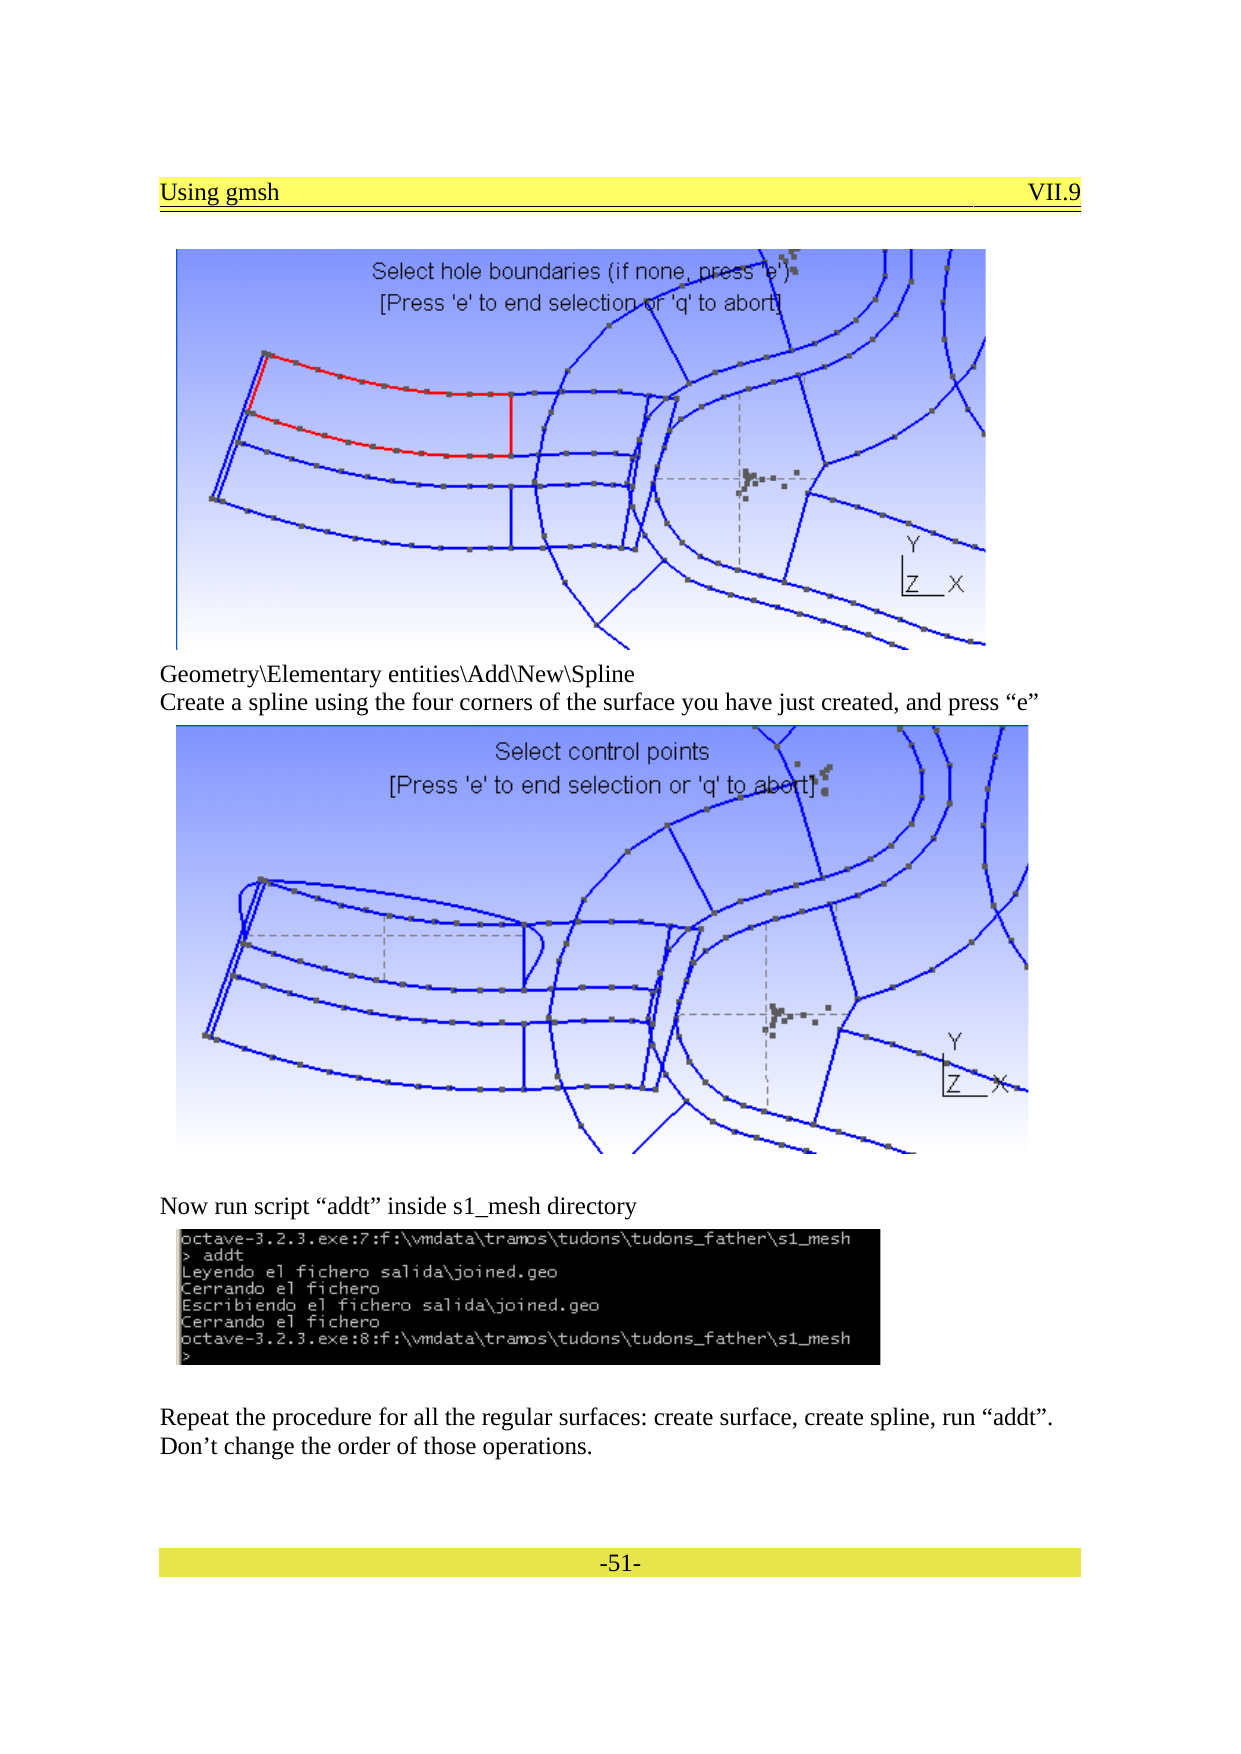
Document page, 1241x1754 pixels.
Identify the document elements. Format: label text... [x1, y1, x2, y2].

picture [176, 1229, 881, 1365]
text Now run script “addt” inside s1_mesh directory [159, 1191, 1081, 1220]
text Geometry\Elementary entities\Add\New\Spline [159, 659, 1081, 687]
text Create a spline using the four corners of the surface you have just created, and press “e” [159, 687, 1081, 716]
picture [176, 249, 986, 650]
text Repeat the procedure for all the regular surfaces: create surface, create spline, run “addt”. Don’t change the order of those operations. [159, 1402, 1081, 1459]
picture [176, 725, 1029, 1154]
